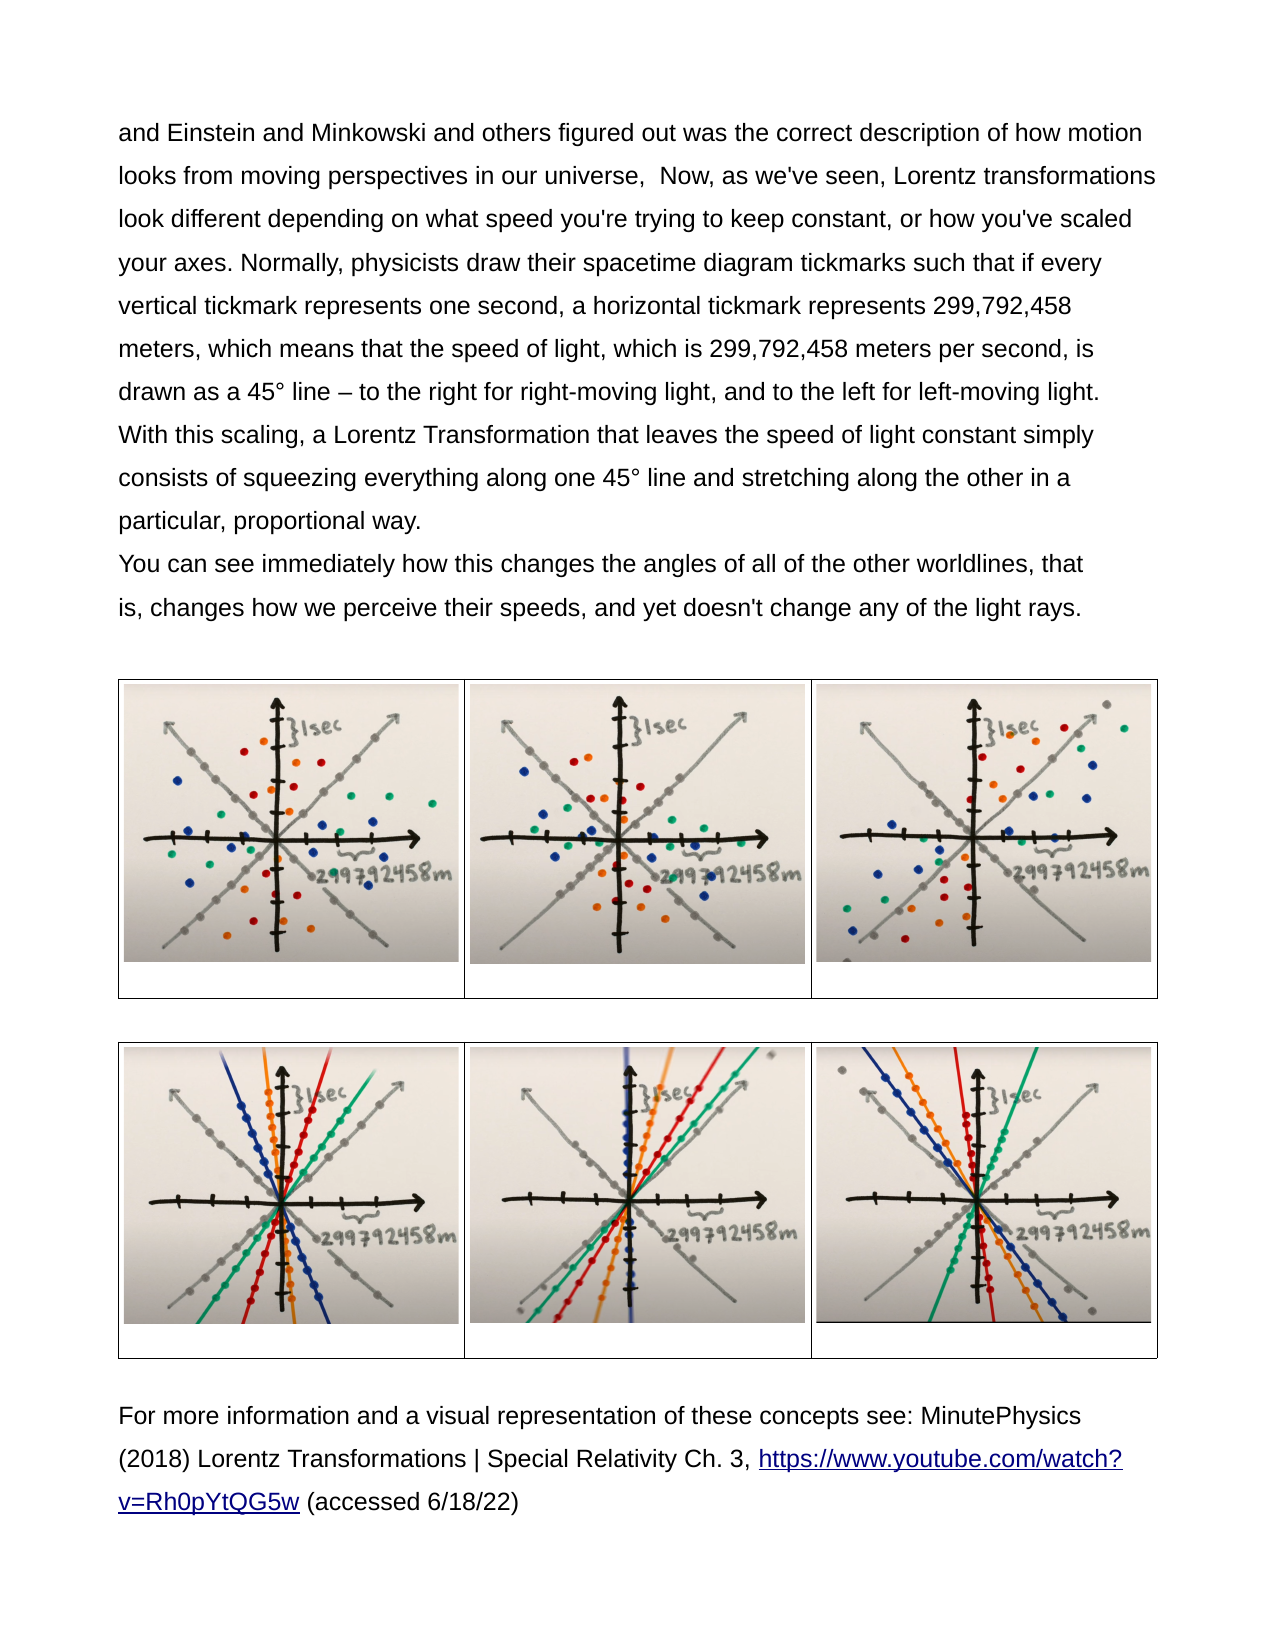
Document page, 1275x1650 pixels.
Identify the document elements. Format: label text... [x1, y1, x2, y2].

table_header [119, 1043, 464, 1047]
text is, changes how we perceive their speeds, and yet doesn't change any of the light rays. [118, 592, 1157, 621]
text and Einstein and Minkowski and others figured out was the correct description of how motion looks from moving perspectives in our universe, Now, as we've seen, Lorentz transformations look different depending on what speed you're trying to keep constant, or how you've scaled your axes. Normally, physicists draw their spacetime diagram tickmarks such that if every vertical tickmark represents one second, a horizontal tickmark represents 299,792,458 meters, which means that the speed of light, which is 299,792,458 meters per second, is drawn as a 45° line – to the right for right-moving light, and to the left for left-moving light. With this scaling, a Lorentz Transformation that leaves the speed of light constant simply consists of squeezing everything along one 45° line and stretching along the other in a particular, proportional way. [118, 118, 1157, 535]
table_header [119, 685, 464, 998]
text You can see immediately how this changes the angles of all of the other worldlines, that [118, 549, 1157, 578]
picture [816, 684, 1152, 962]
table_header [465, 1048, 811, 1358]
picture [123, 684, 459, 962]
table_header [119, 680, 464, 684]
picture [123, 1047, 459, 1324]
picture [470, 684, 805, 964]
table_header [465, 685, 811, 998]
table_header [812, 680, 1157, 684]
picture [470, 1047, 805, 1323]
picture [816, 1047, 1152, 1323]
table_header [812, 685, 1157, 998]
table_header [119, 1048, 464, 1358]
table_header [812, 1048, 1157, 1358]
text For more information and a visual representation of these concepts see: MinutePhysics (2018) Lorentz Transformations | Special Relativity Ch. 3, https://www.youtube.com/watch?v=Rh0pYtQG5w (accessed 6/18/22) [118, 1401, 1157, 1516]
table_header [465, 680, 811, 684]
table_header [465, 1043, 811, 1047]
table_header [812, 1043, 1157, 1047]
